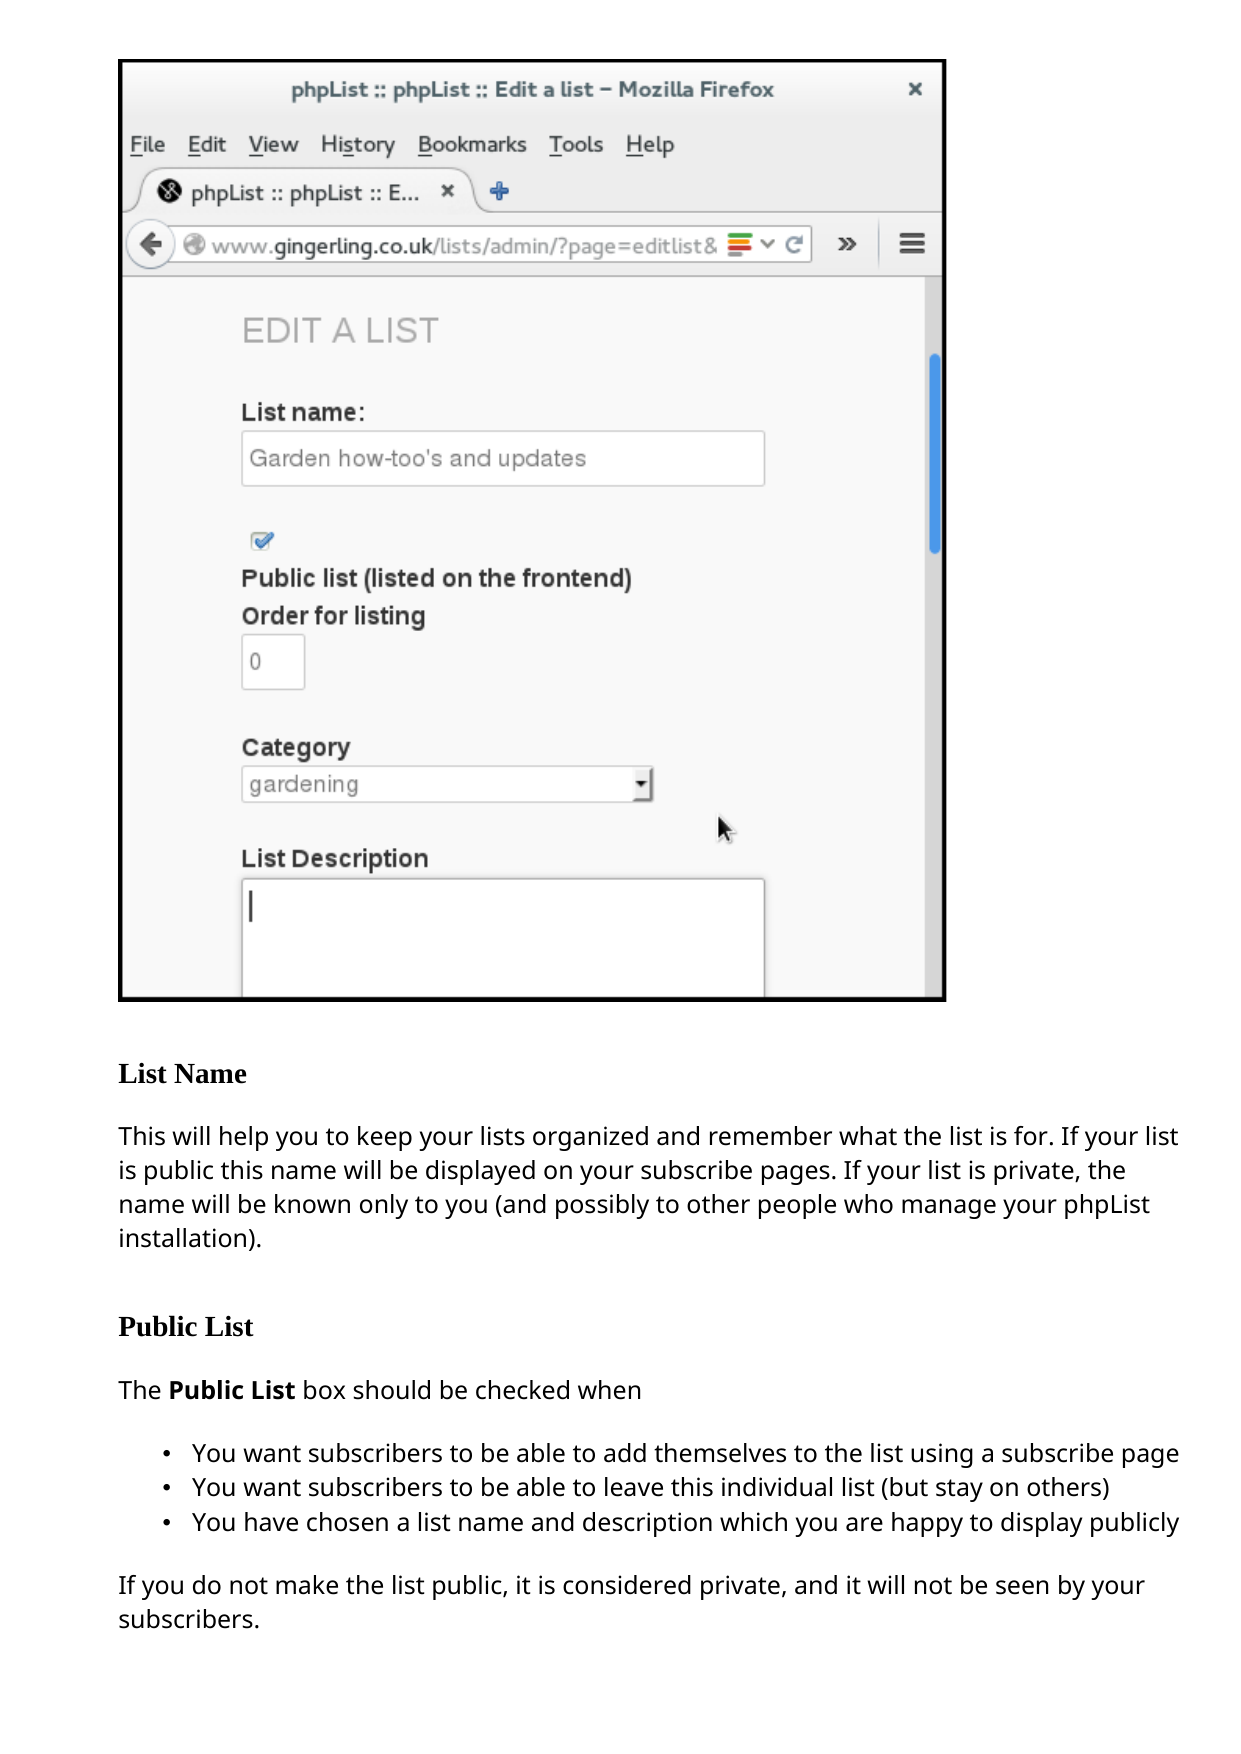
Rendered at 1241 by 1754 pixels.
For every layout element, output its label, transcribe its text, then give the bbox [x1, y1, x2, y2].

text The Public List box should be checked when [118, 1372, 1181, 1407]
list You have chosen a list name and description which you are happy to display publicly [162, 1504, 1181, 1538]
text This will help you to keep your lists organized and remember what the list is for. If your list is public this name will be displayed on your subscribe pages. If your list is private, the name will be known only to you (and possibly to other people who manage your phpList installation). [118, 1119, 1181, 1255]
picture [118, 59, 947, 1002]
list You want subscribers to be able to leave this individual list (but stay on others) [162, 1470, 1181, 1504]
list You want subscribers to be able to add themselves to the list using a subscribe page [162, 1436, 1181, 1470]
subtitle Public List [118, 1309, 1181, 1343]
text If you do not make the list public, it is considered private, and it will not be seen by your subscribers. [118, 1568, 1181, 1636]
subtitle List Name [118, 1056, 1181, 1089]
